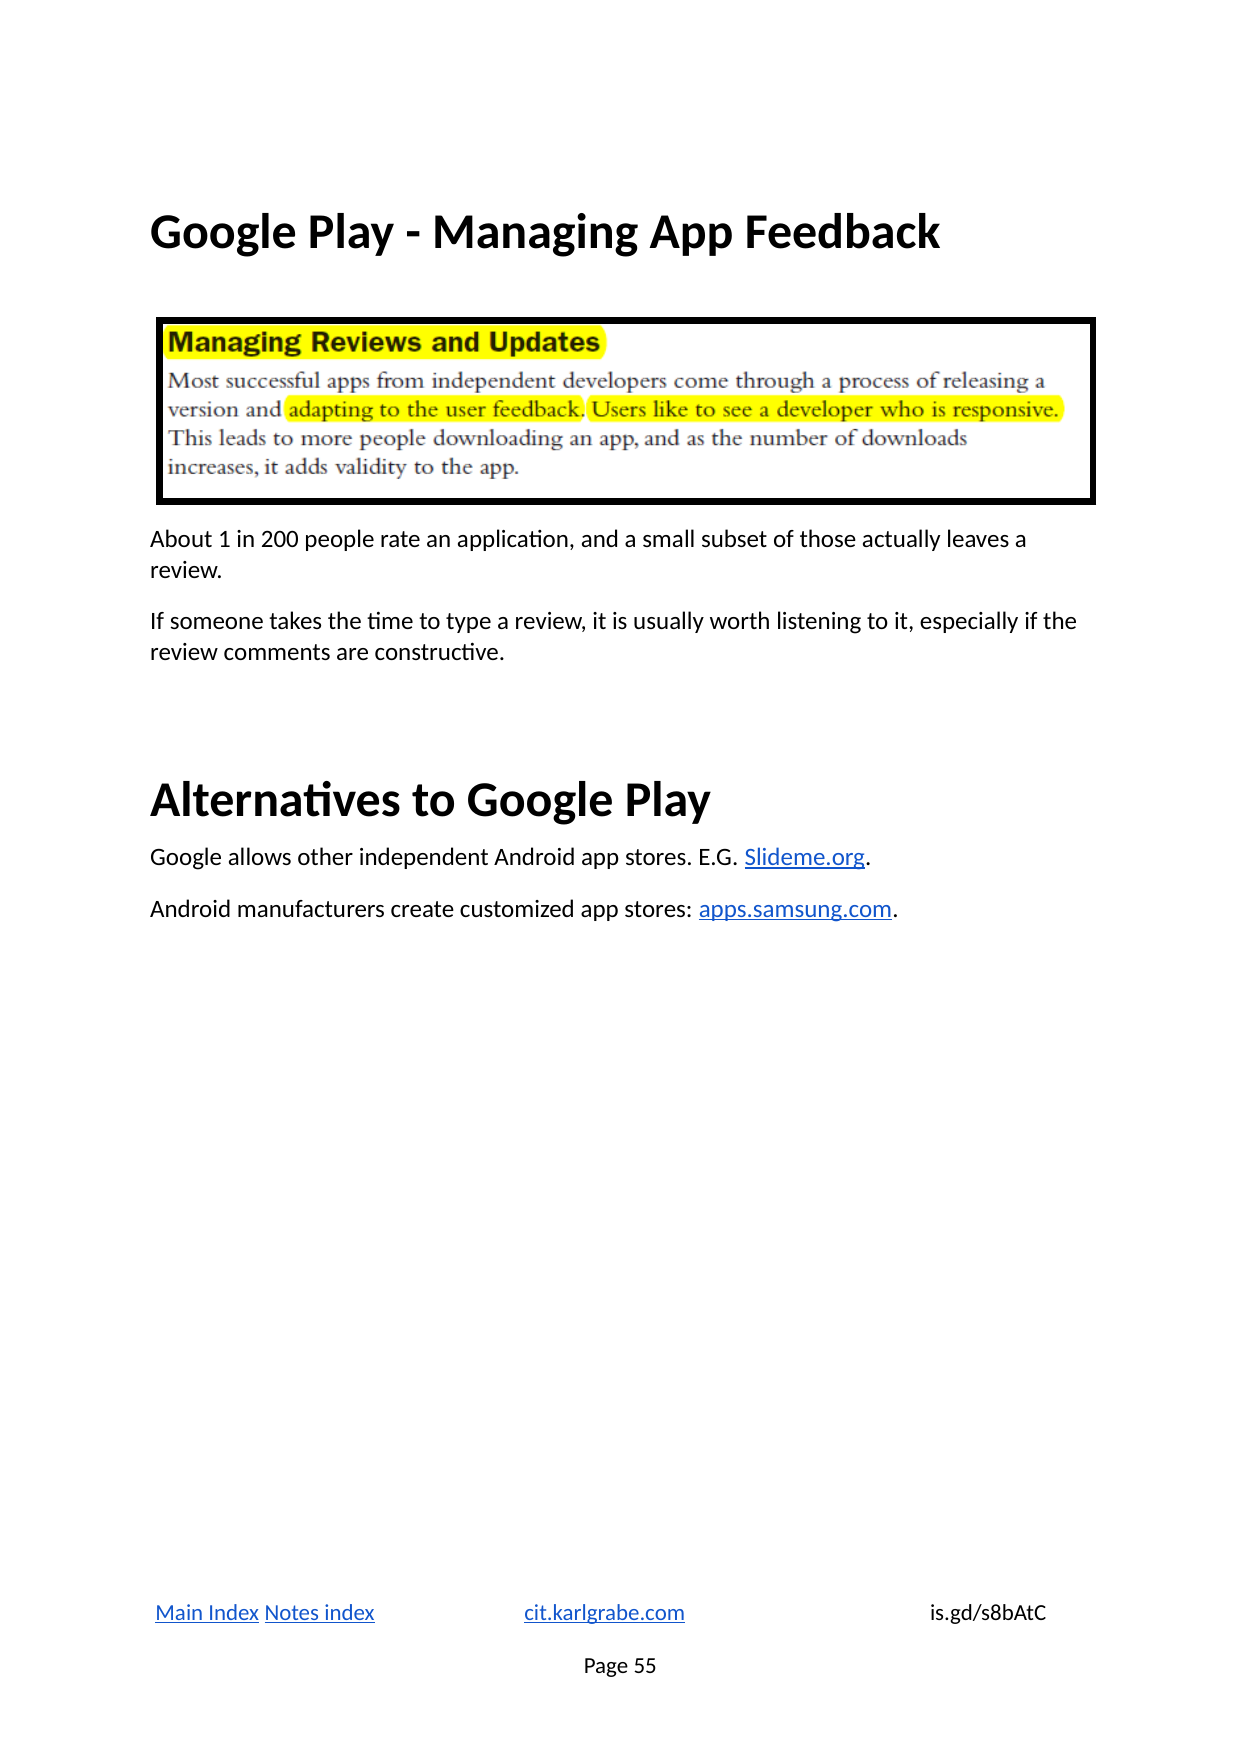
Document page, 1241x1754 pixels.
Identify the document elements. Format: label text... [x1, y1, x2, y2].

text Android manufacturers create customized app stores: apps.samsung.com. [150, 893, 1090, 923]
text About 1 in 200 people rate an application, and a small subset of those actually leaves a review. [150, 523, 1090, 584]
text If someone takes the time to type a review, it is usually worth listening to it, especially if the review comments are constructive. [150, 605, 1090, 666]
subtitle Google Play - Managing App Feedback [150, 200, 1090, 261]
picture [163, 324, 1090, 498]
subtitle Alternatives to Google Play [150, 768, 1090, 829]
text Google allows other independent Android app stores. E.G. Slideme.org. [150, 841, 1090, 872]
